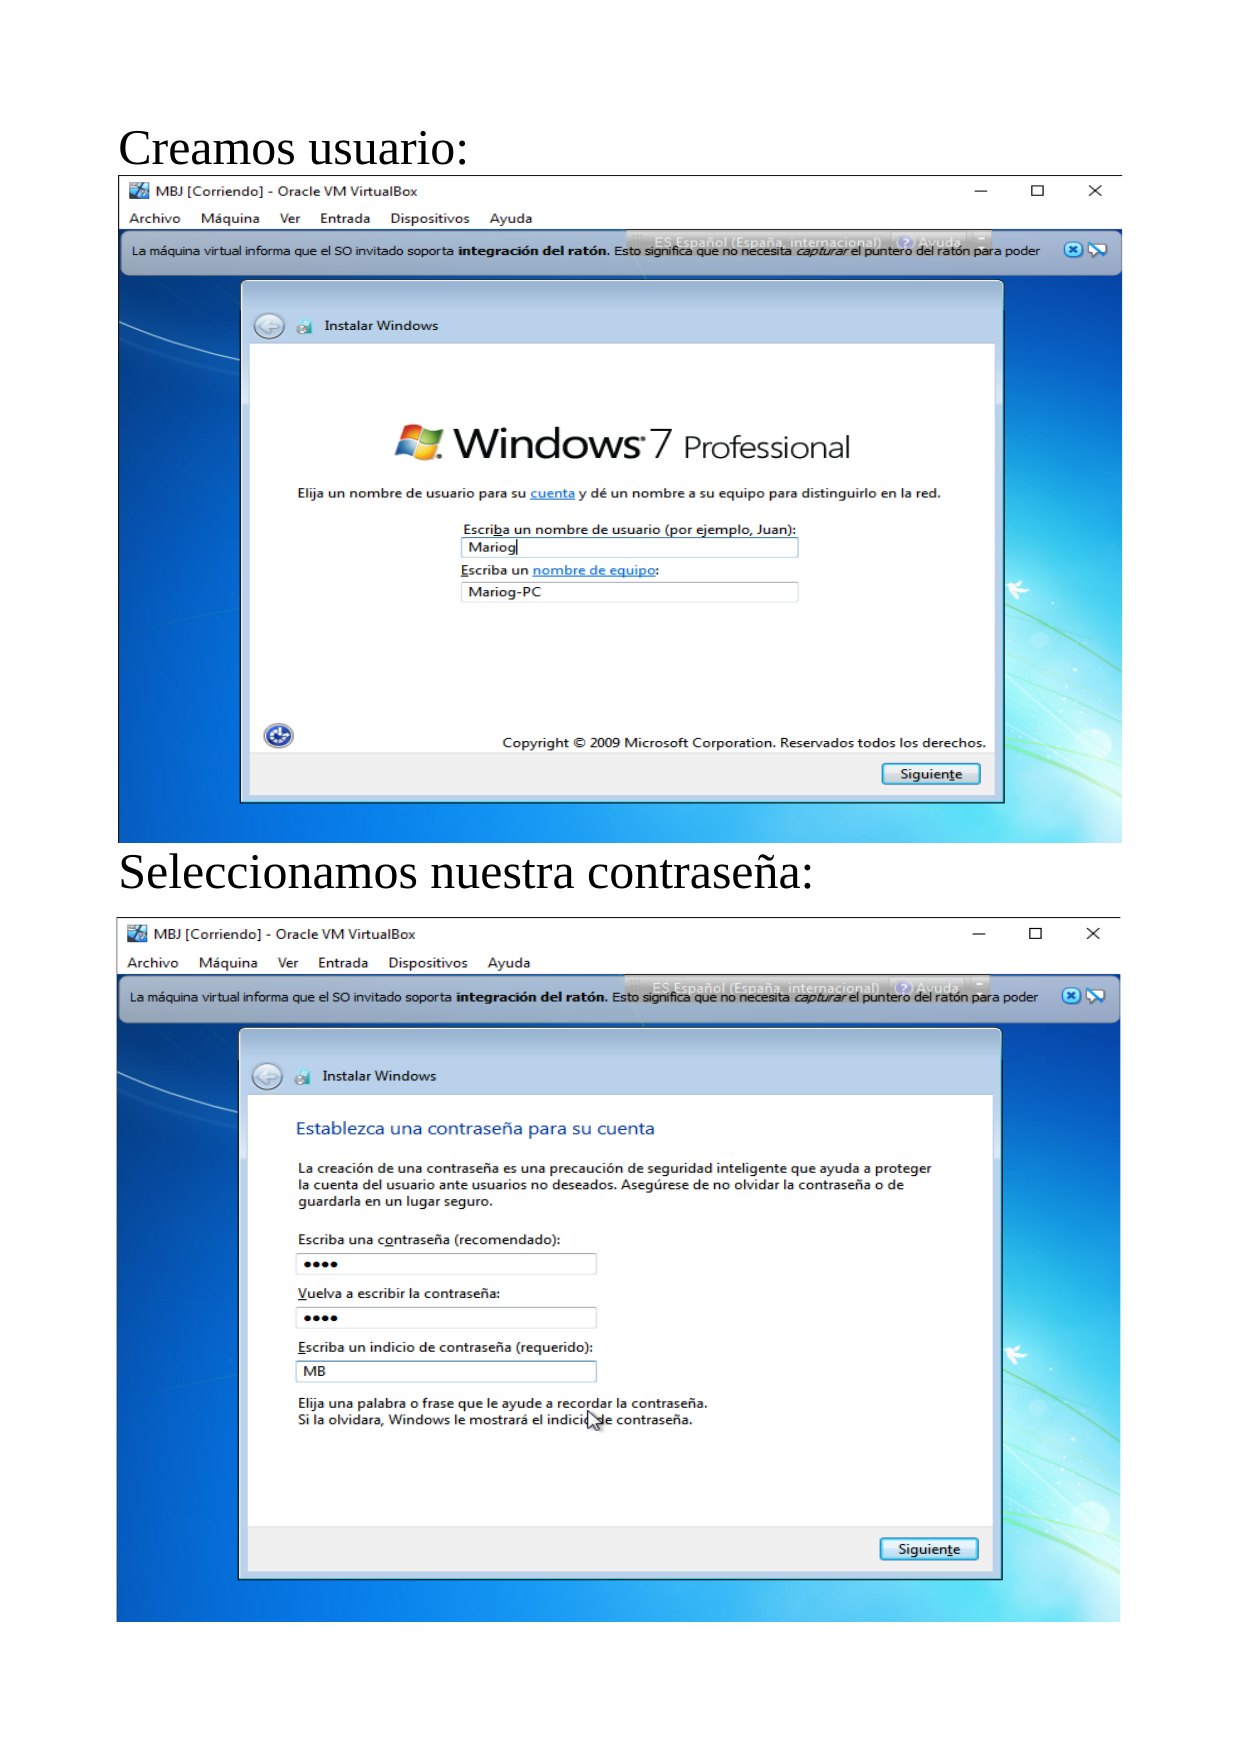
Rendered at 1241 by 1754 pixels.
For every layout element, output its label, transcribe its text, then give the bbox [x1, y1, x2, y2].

text Seleccionamos nuestra contraseña: [118, 843, 1122, 900]
picture [118, 175, 1123, 843]
text Creamos usuario: [118, 118, 1122, 175]
picture [116, 917, 1121, 1622]
